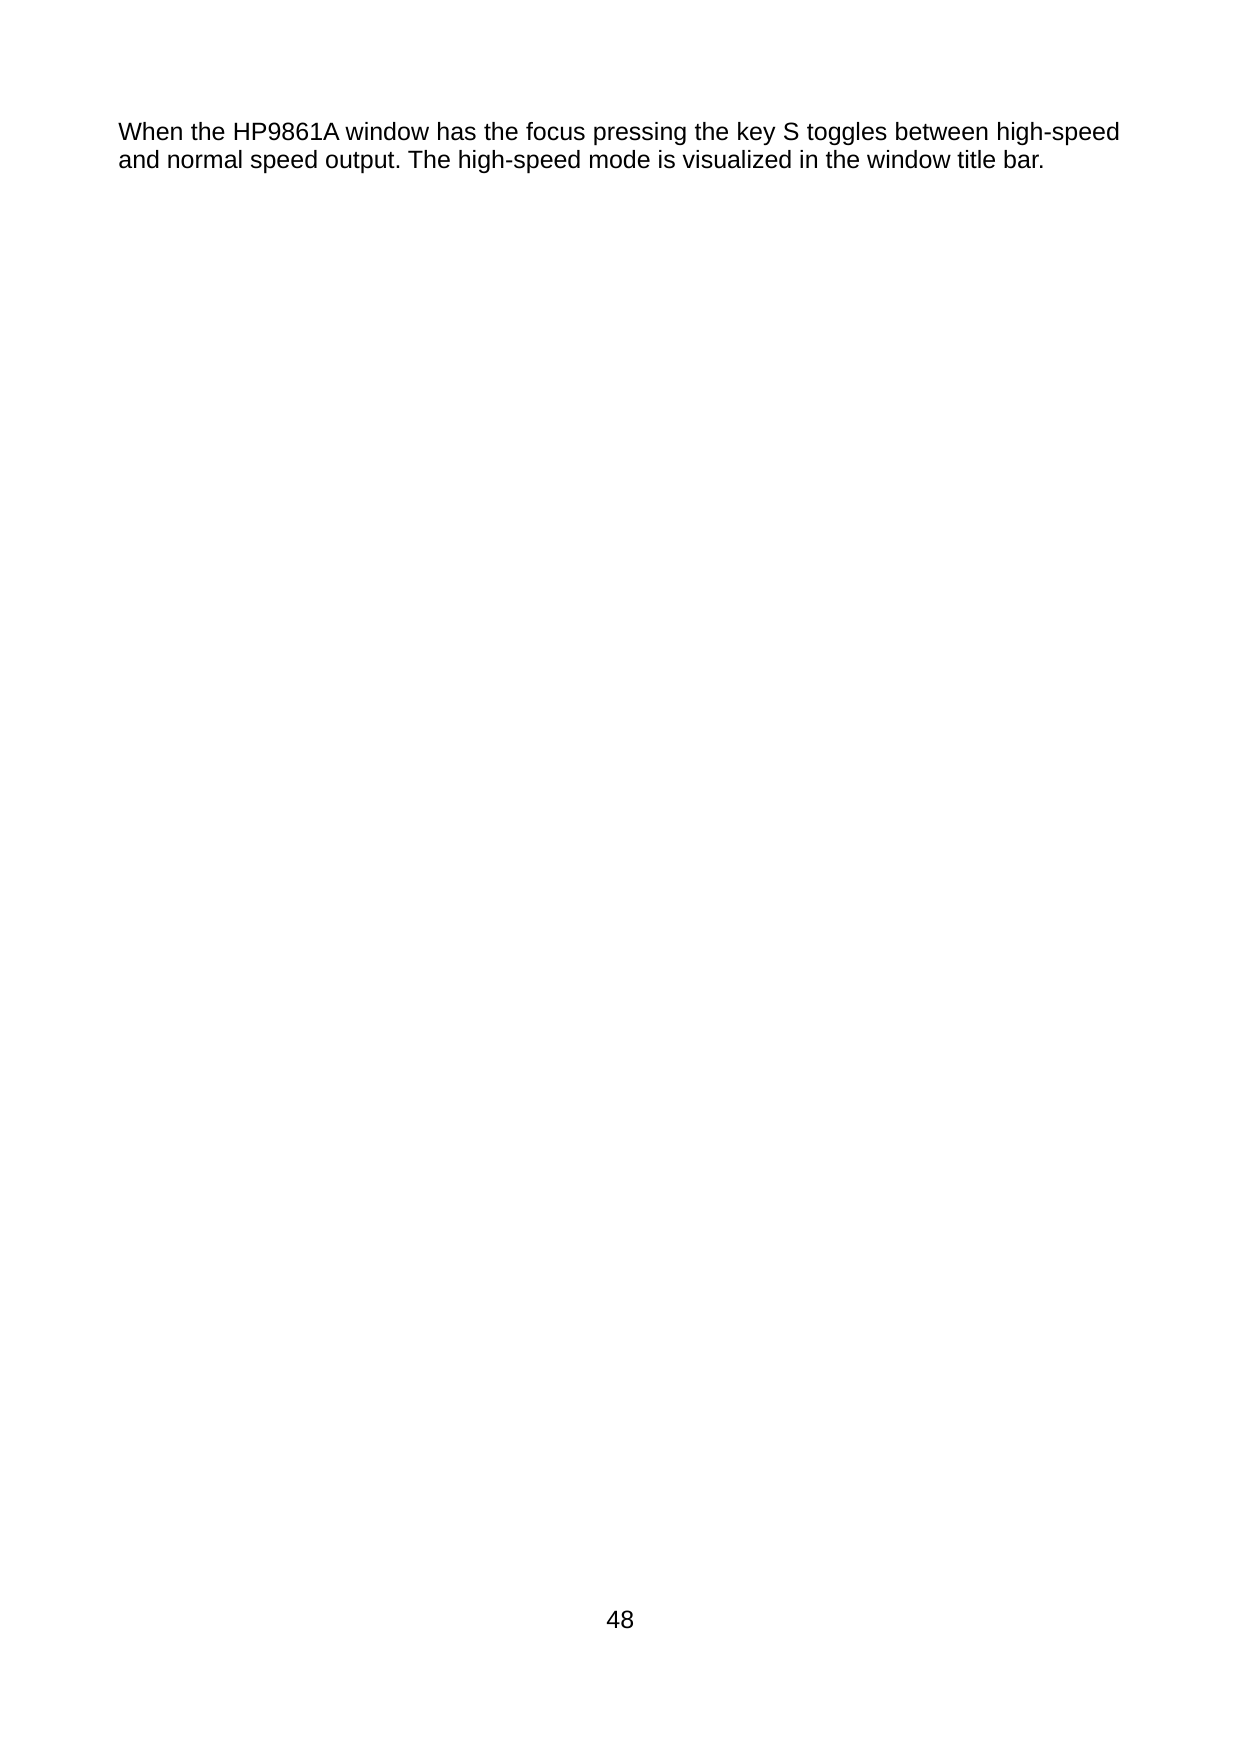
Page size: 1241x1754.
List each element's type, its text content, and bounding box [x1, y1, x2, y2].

text When the HP9861A window has the focus pressing the key S toggles between high-speed and normal speed output. The high-speed mode is visualized in the window title bar. [118, 118, 1122, 174]
